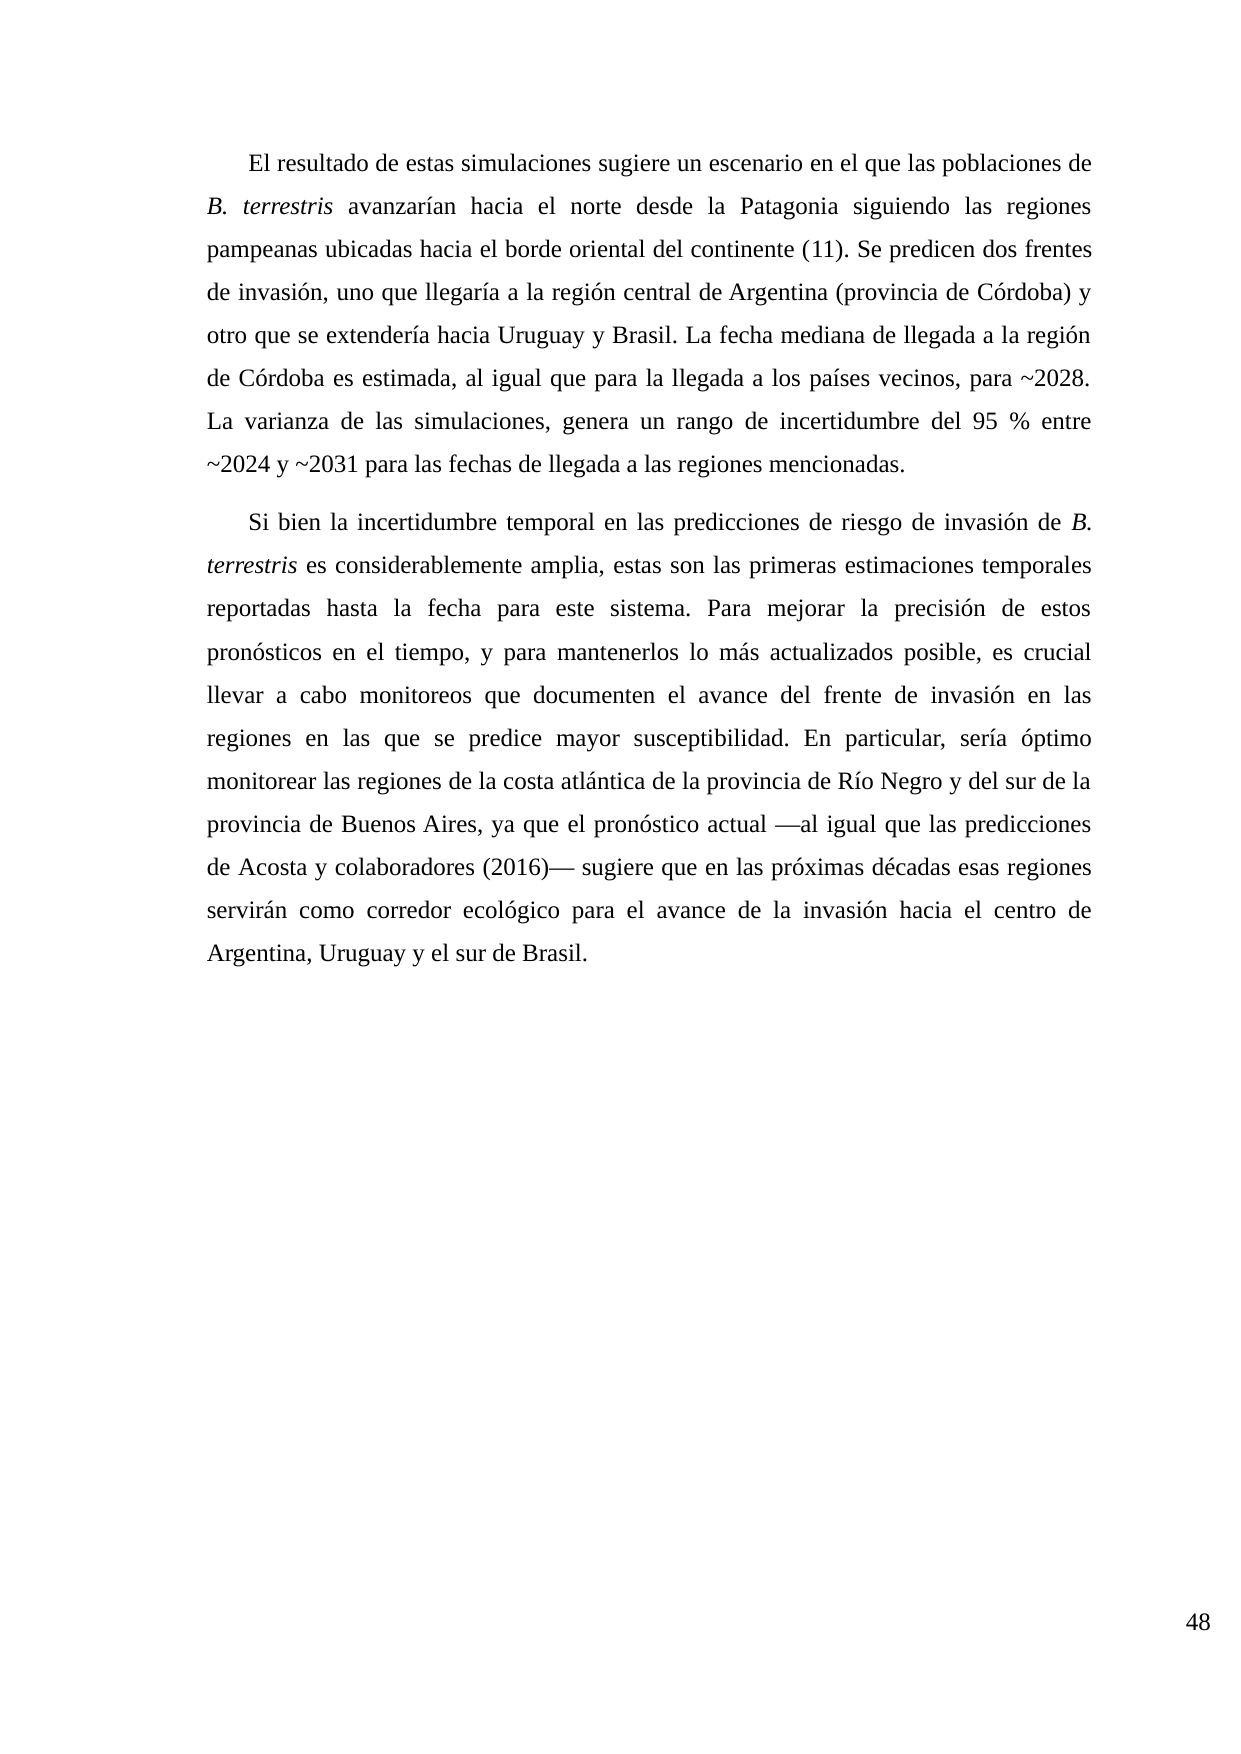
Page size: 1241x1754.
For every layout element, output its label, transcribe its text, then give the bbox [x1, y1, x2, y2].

text Si bien la incertidumbre temporal en las predicciones de riesgo de invasión de B. terrestris es considerablemente amplia, estas son las primeras estimaciones temporales reportadas hasta la fecha para este sistema. Para mejorar la precisión de estos pronósticos en el tiempo, y para mantenerlos lo más actualizados posible, es crucial llevar a cabo monitoreos que documenten el avance del frente de invasión en las regiones en las que se predice mayor susceptibilidad. En particular, sería óptimo monitorear las regiones de la costa atlántica de la provincia de Río Negro y del sur de la provincia de Buenos Aires, ya que el pronóstico actual —al igual que las predicciones de Acosta y colaboradores (2016)— sugiere que en las próximas décadas esas regiones servirán como corredor ecológico para el avance de la invasión hacia el centro de Argentina, Uruguay y el sur de Brasil. [207, 507, 1093, 967]
text El resultado de estas simulaciones sugiere un escenario en el que las poblaciones de B. terrestris avanzarían hacia el norte desde la Patagonia siguiendo las regiones pampeanas ubicadas hacia el borde oriental del continente (Figura 11). Se predicen dos frentes de invasión, uno que llegaría a la región central de Argentina (provincia de Córdoba) y otro que se extendería hacia Uruguay y Brasil. La fecha mediana de llegada a la región de Córdoba es estimada, al igual que para la llegada a los países vecinos, para ~2028. La varianza de las simulaciones, genera un rango de incertidumbre del 95 % entre ~2024 y ~2031 para las fechas de llegada a las regiones mencionadas. [207, 148, 1093, 478]
